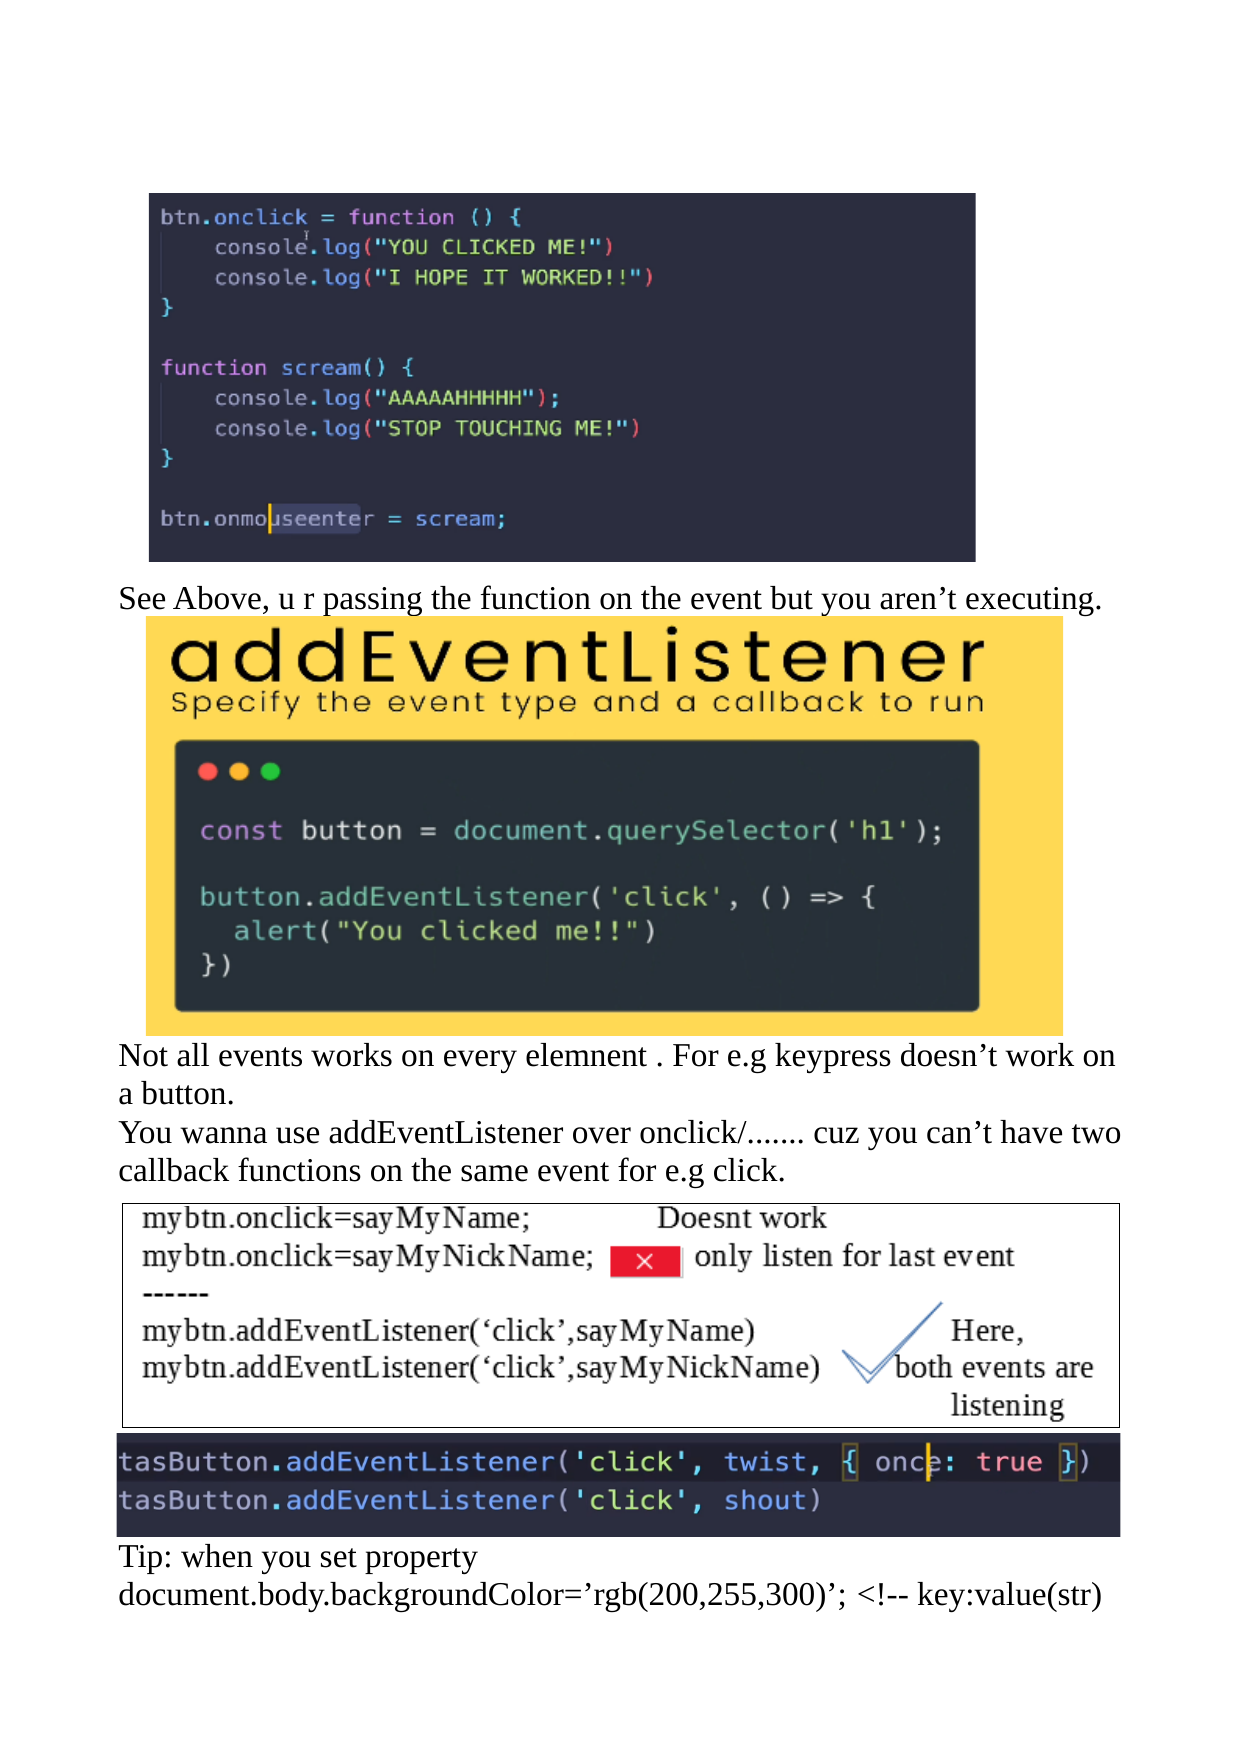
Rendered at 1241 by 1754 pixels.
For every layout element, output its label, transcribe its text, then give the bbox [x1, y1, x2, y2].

picture [124, 1206, 1116, 1425]
picture [145, 616, 1064, 1036]
text document.body.backgroundColor=’rgb(200,255,300)’; <!-- key:value(str) [118, 1574, 1122, 1613]
picture [116, 1433, 1121, 1537]
text Not all events works on every elemnent . For e.g keypress doesn’t work on a button. [118, 616, 1122, 1112]
text See Above, u r passing the function on the event but you aren’t executing. [118, 578, 1122, 616]
text You wanna use addEventListener over onclick/....... cuz you can’t have two callback functions on the same event for e.g click. [118, 1112, 1122, 1188]
picture [148, 193, 976, 562]
text Tip: when you set property [118, 1188, 1122, 1574]
